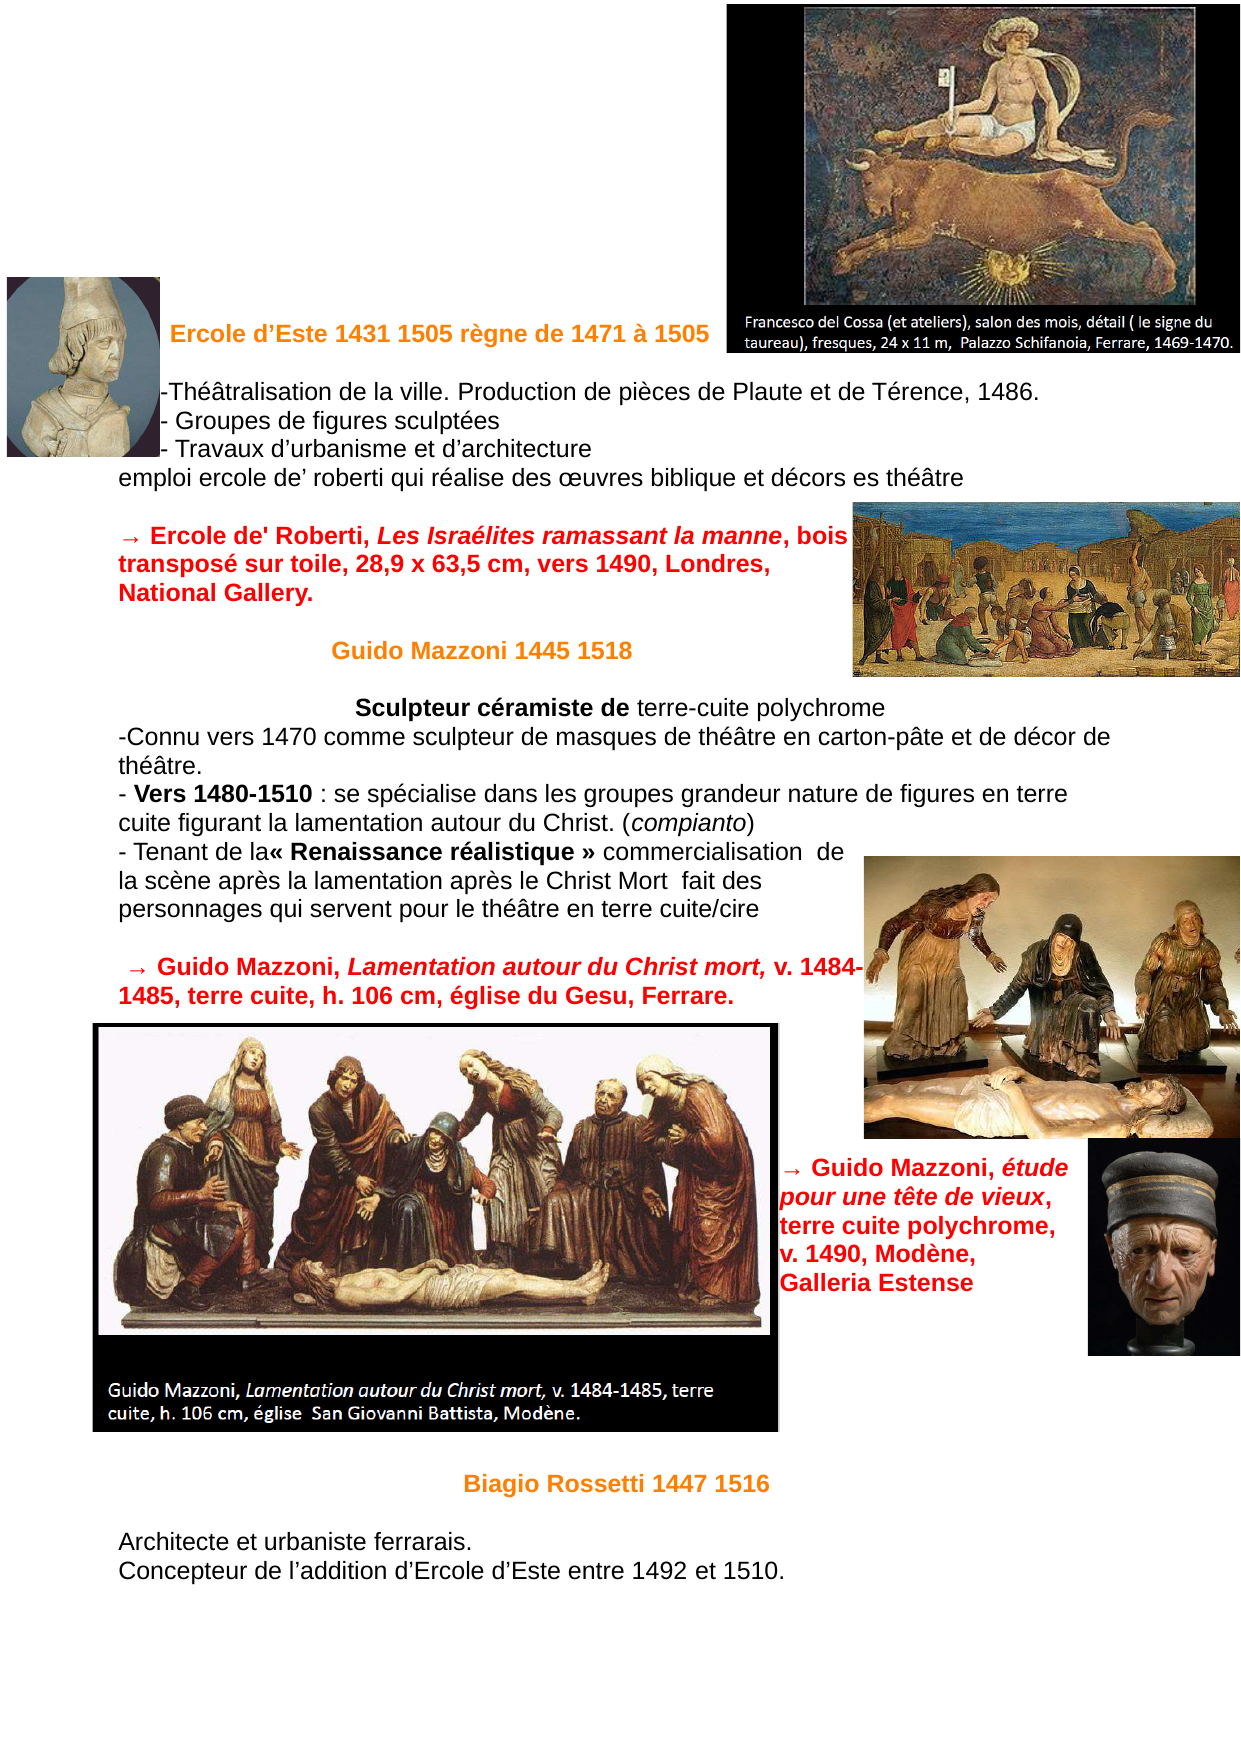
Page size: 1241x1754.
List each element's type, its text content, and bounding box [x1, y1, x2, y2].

text v. 1490, Modène, [780, 1239, 1087, 1268]
text Guido Mazzoni 1445 1518 [118, 636, 852, 664]
text - Tenant de la« Renaissance réalistique » commercialisation de la scène après la lamentation après le Christ Mort fait des personnages qui servent pour le théâtre en terre cuite/cire [118, 837, 1122, 923]
text → Guido Mazzoni, étude [780, 1153, 1087, 1182]
picture [726, 4, 1241, 353]
text Sculpteur céramiste de terre-cuite polychrome [118, 693, 1122, 722]
text pour une tête de vieux, [780, 1182, 1087, 1211]
picture [6, 277, 160, 457]
text - Groupes de figures sculptées [160, 406, 1122, 434]
text Ercole d’Este 1431 1505 règne de 1471 à 1505 [160, 319, 726, 348]
text Architecte et urbaniste ferrarais. [118, 1527, 1122, 1556]
picture [863, 856, 1241, 1356]
picture [92, 1023, 780, 1432]
text -Connu vers 1470 comme sculpteur de masques de théâtre en carton-pâte et de décor de théâtre. [118, 722, 1122, 779]
text → Ercole de' Roberti, Les Israélites ramassant la manne, bois transposé sur toile, 28,9 x 63,5 cm, vers 1490, Londres, National Gallery. [118, 521, 852, 607]
text -Théâtralisation de la ville. Production de pièces de Plaute et de Térence, 1486. [160, 377, 1122, 406]
text terre cuite polychrome, [780, 1211, 1087, 1239]
text Biagio Rossetti 1447 1516 [118, 1469, 1122, 1498]
text - Travaux d’urbanisme et d’architecture [118, 434, 1122, 463]
text Concepteur de l’addition d’Ercole d’Este entre 1492 et 1510. [118, 1556, 1122, 1584]
text - Vers 1480-1510 : se spécialise dans les groupes grandeur nature de figures en terre cuite figurant la lamentation autour du Christ. (compianto) [118, 779, 1122, 837]
text → Guido Mazzoni, Lamentation autour du Christ mort, v. 1484-1485, terre cuite, h. 106 cm, église du Gesu, Ferrare. [118, 952, 863, 1009]
text Galleria Estense [780, 1268, 1087, 1297]
picture [852, 502, 1240, 677]
text emploi ercole de’ roberti qui réalise des œuvres biblique et décors es théâtre [118, 463, 1122, 492]
